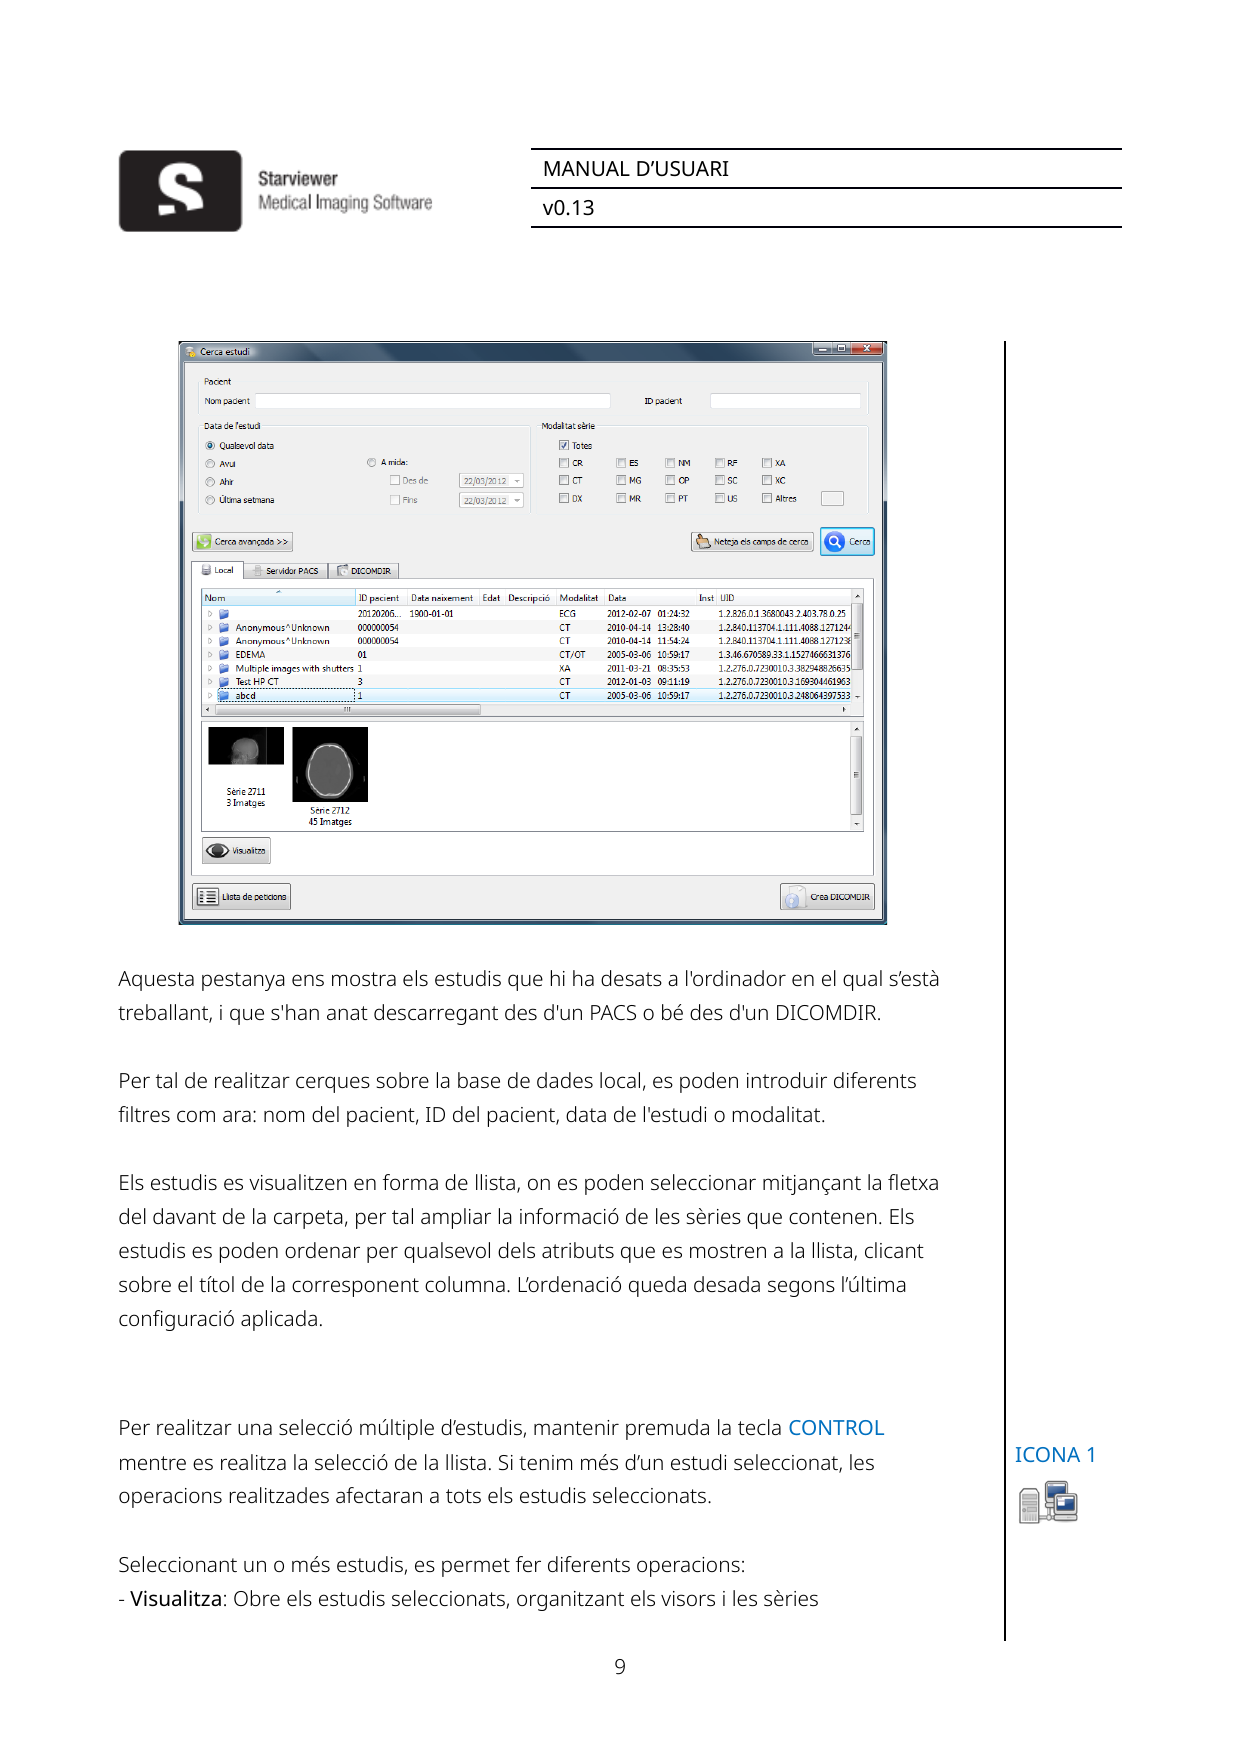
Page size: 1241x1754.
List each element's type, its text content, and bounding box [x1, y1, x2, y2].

text Els estudis es visualitzen en forma de llista, on es poden seleccionar mitjançant la fletxa del davant de la carpeta, per tal ampliar la informació de les sèries que contenen. Els estudis es poden ordenar per qualsevol dels atributs que es mostren a la llista, clicant sobre el títol de la corresponent columna. L’ordenació queda desada segons l’última configuració aplicada. [118, 1168, 1004, 1333]
text Per tal de realitzar cerques sobre la base de dades local, es poden introduir diferents filtres com ara: nom del pacient, ID del pacient, data de l'estudi o modalitat. [118, 1066, 1004, 1128]
text ICONA 1 [1015, 1440, 1113, 1469]
text Per realitzar una selecció múltiple d’estudis, mantenir premuda la tecla CONTROL mentre es realitza la selecció de la llista. Si tenim més d’un estudi seleccionat, les operacions realitzades afectaran a tots els estudis seleccionats. [118, 1413, 1004, 1510]
text Seleccionant un o més estudis, es permet fer diferents operacions: [118, 1550, 1004, 1578]
picture [1018, 1474, 1078, 1534]
picture [178, 341, 888, 925]
text - Visualitza: Obre els estudis seleccionats, organitzant els visors i les sèries [118, 1584, 1004, 1612]
text Aquesta pestanya ens mostra els estudis que hi ha desats a l'ordinador en el qual s’està treballant, i que s'han anat descarregant des d'un PACS o bé des d'un DICOMDIR. [118, 964, 1004, 1026]
